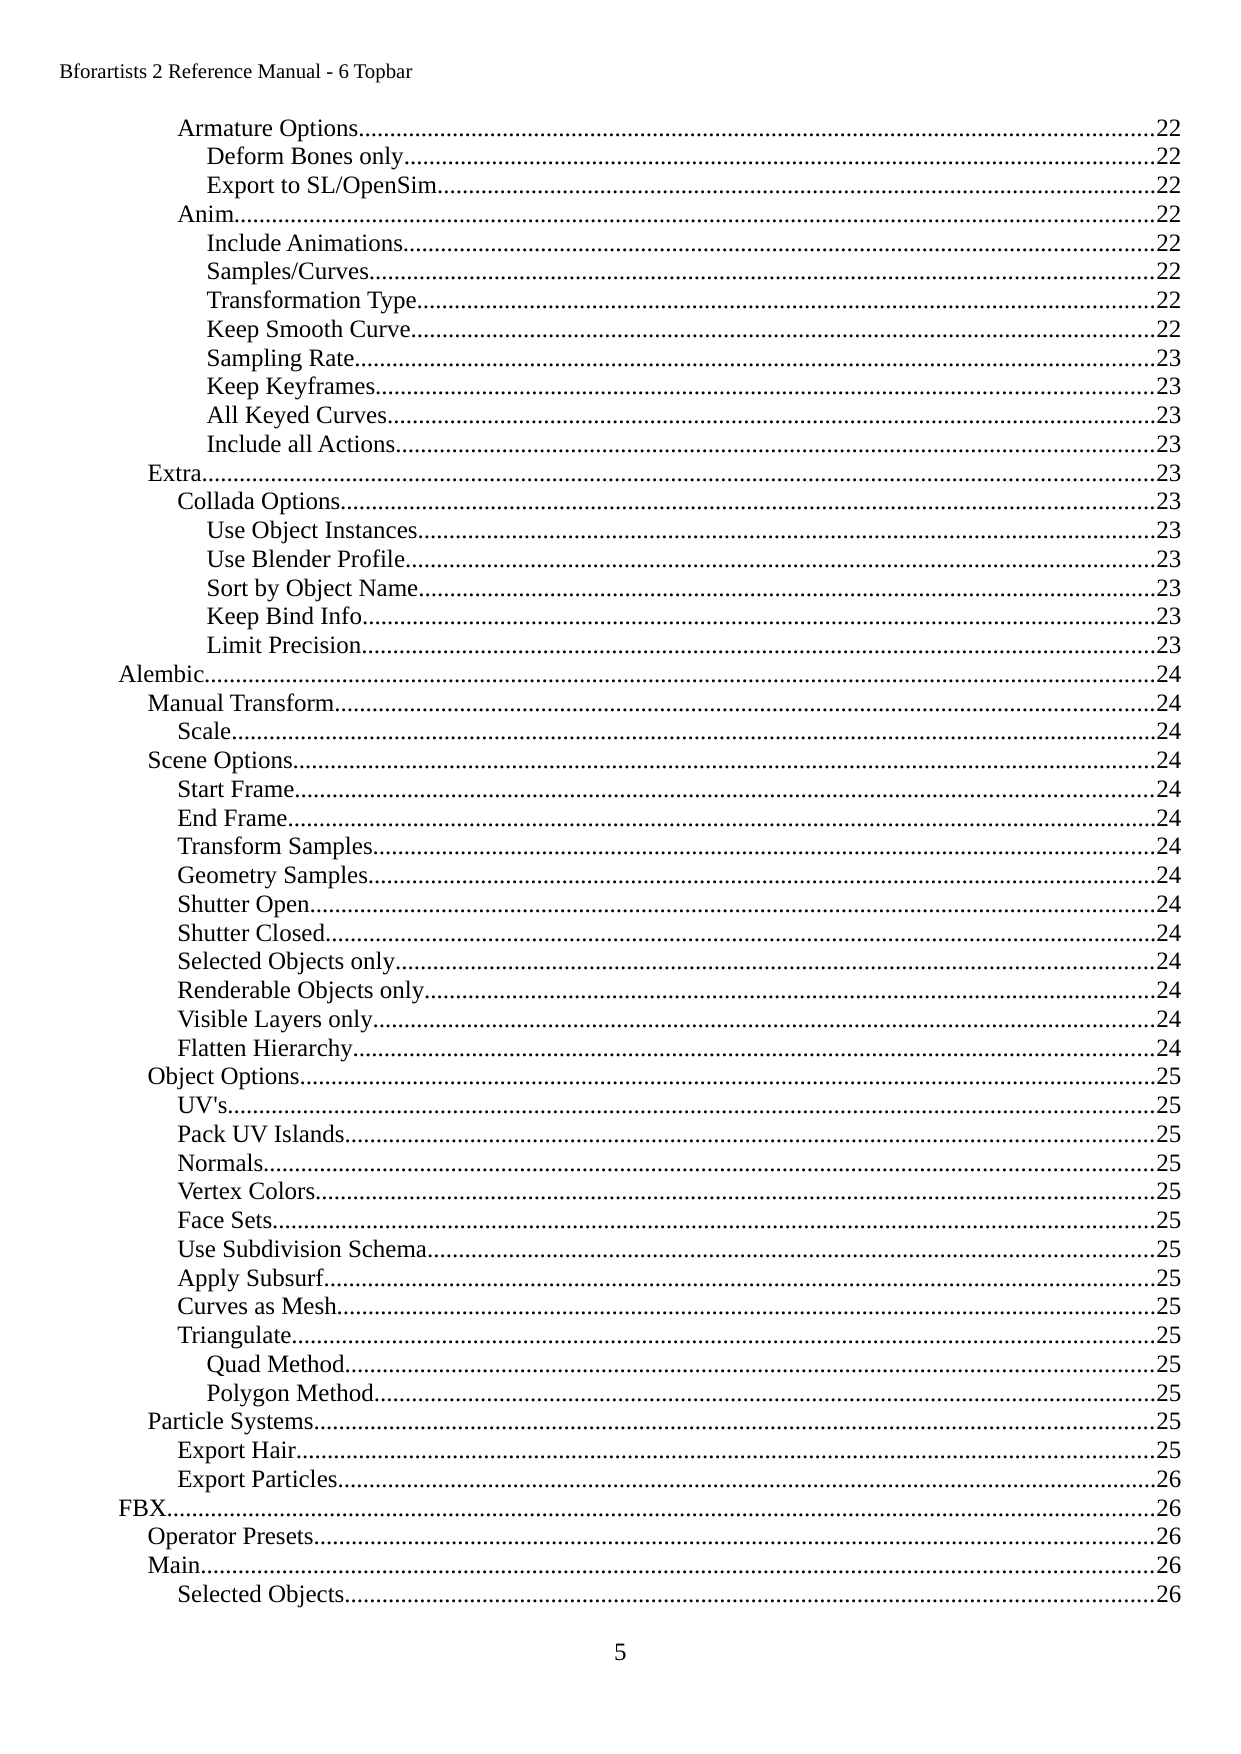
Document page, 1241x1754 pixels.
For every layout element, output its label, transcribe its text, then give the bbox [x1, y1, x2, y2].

text Keep Bind Info 23 [206, 601, 1181, 630]
text FBX 26 [118, 1493, 1181, 1521]
text Anim 22 [177, 199, 1181, 228]
text Shutter Open 24 [177, 889, 1181, 918]
text Vertex Colors 25 [177, 1176, 1181, 1205]
text Export to SL/OpenSim 22 [206, 170, 1181, 199]
text Use Object Instances 23 [206, 515, 1181, 544]
text Curves as Mesh 25 [177, 1291, 1181, 1320]
text End Frame 24 [177, 803, 1181, 831]
text All Keyed Curves 23 [206, 400, 1181, 429]
text Apply Subsurf 25 [177, 1263, 1181, 1291]
text Keep Keyframes 23 [206, 371, 1181, 400]
text Transform Samples 24 [177, 831, 1181, 860]
text Operator Presets 26 [147, 1521, 1181, 1550]
text Use Blender Profile 23 [206, 544, 1181, 573]
text Object Options 25 [147, 1061, 1181, 1090]
text Sort by Object Name 23 [206, 573, 1181, 601]
text Export Particles 26 [177, 1464, 1181, 1493]
text Renderable Objects only 24 [177, 975, 1181, 1004]
text Collada Options 23 [177, 486, 1181, 515]
text Include all Actions 23 [206, 429, 1181, 458]
text Keep Smooth Curve 22 [206, 314, 1181, 343]
text Alembic 24 [118, 659, 1181, 688]
text Extra 23 [147, 458, 1181, 486]
text Flatten Hierarchy 24 [177, 1033, 1181, 1061]
text Armature Options 22 [177, 113, 1181, 141]
text Triangulate 25 [177, 1320, 1181, 1349]
text Limit Precision 23 [206, 630, 1181, 659]
text Manual Transform 24 [147, 688, 1181, 716]
text Samples/Curves 22 [206, 256, 1181, 285]
text Scale 24 [177, 716, 1181, 745]
text UV's 25 [177, 1090, 1181, 1119]
text Face Sets 25 [177, 1205, 1181, 1234]
text Start Frame 24 [177, 774, 1181, 803]
text Quad Method 25 [206, 1349, 1181, 1378]
text Selected Objects only 24 [177, 946, 1181, 975]
text Main 26 [147, 1550, 1181, 1579]
text Sampling Rate 23 [206, 343, 1181, 371]
text Particle Systems 25 [147, 1406, 1181, 1435]
text Transformation Type 22 [206, 285, 1181, 314]
text Normals 25 [177, 1148, 1181, 1176]
text Pack UV Islands 25 [177, 1119, 1181, 1148]
text Include Animations 22 [206, 228, 1181, 256]
text Geometry Samples 24 [177, 860, 1181, 889]
text Shutter Closed 24 [177, 918, 1181, 946]
text Scene Options 24 [147, 745, 1181, 774]
text Use Subdivision Schema 25 [177, 1234, 1181, 1263]
text Selected Objects 26 [177, 1579, 1181, 1608]
text Visible Layers only 24 [177, 1004, 1181, 1033]
text Deform Bones only 22 [206, 141, 1181, 170]
text Export Hair 25 [177, 1435, 1181, 1464]
text Polygon Method 25 [206, 1378, 1181, 1406]
